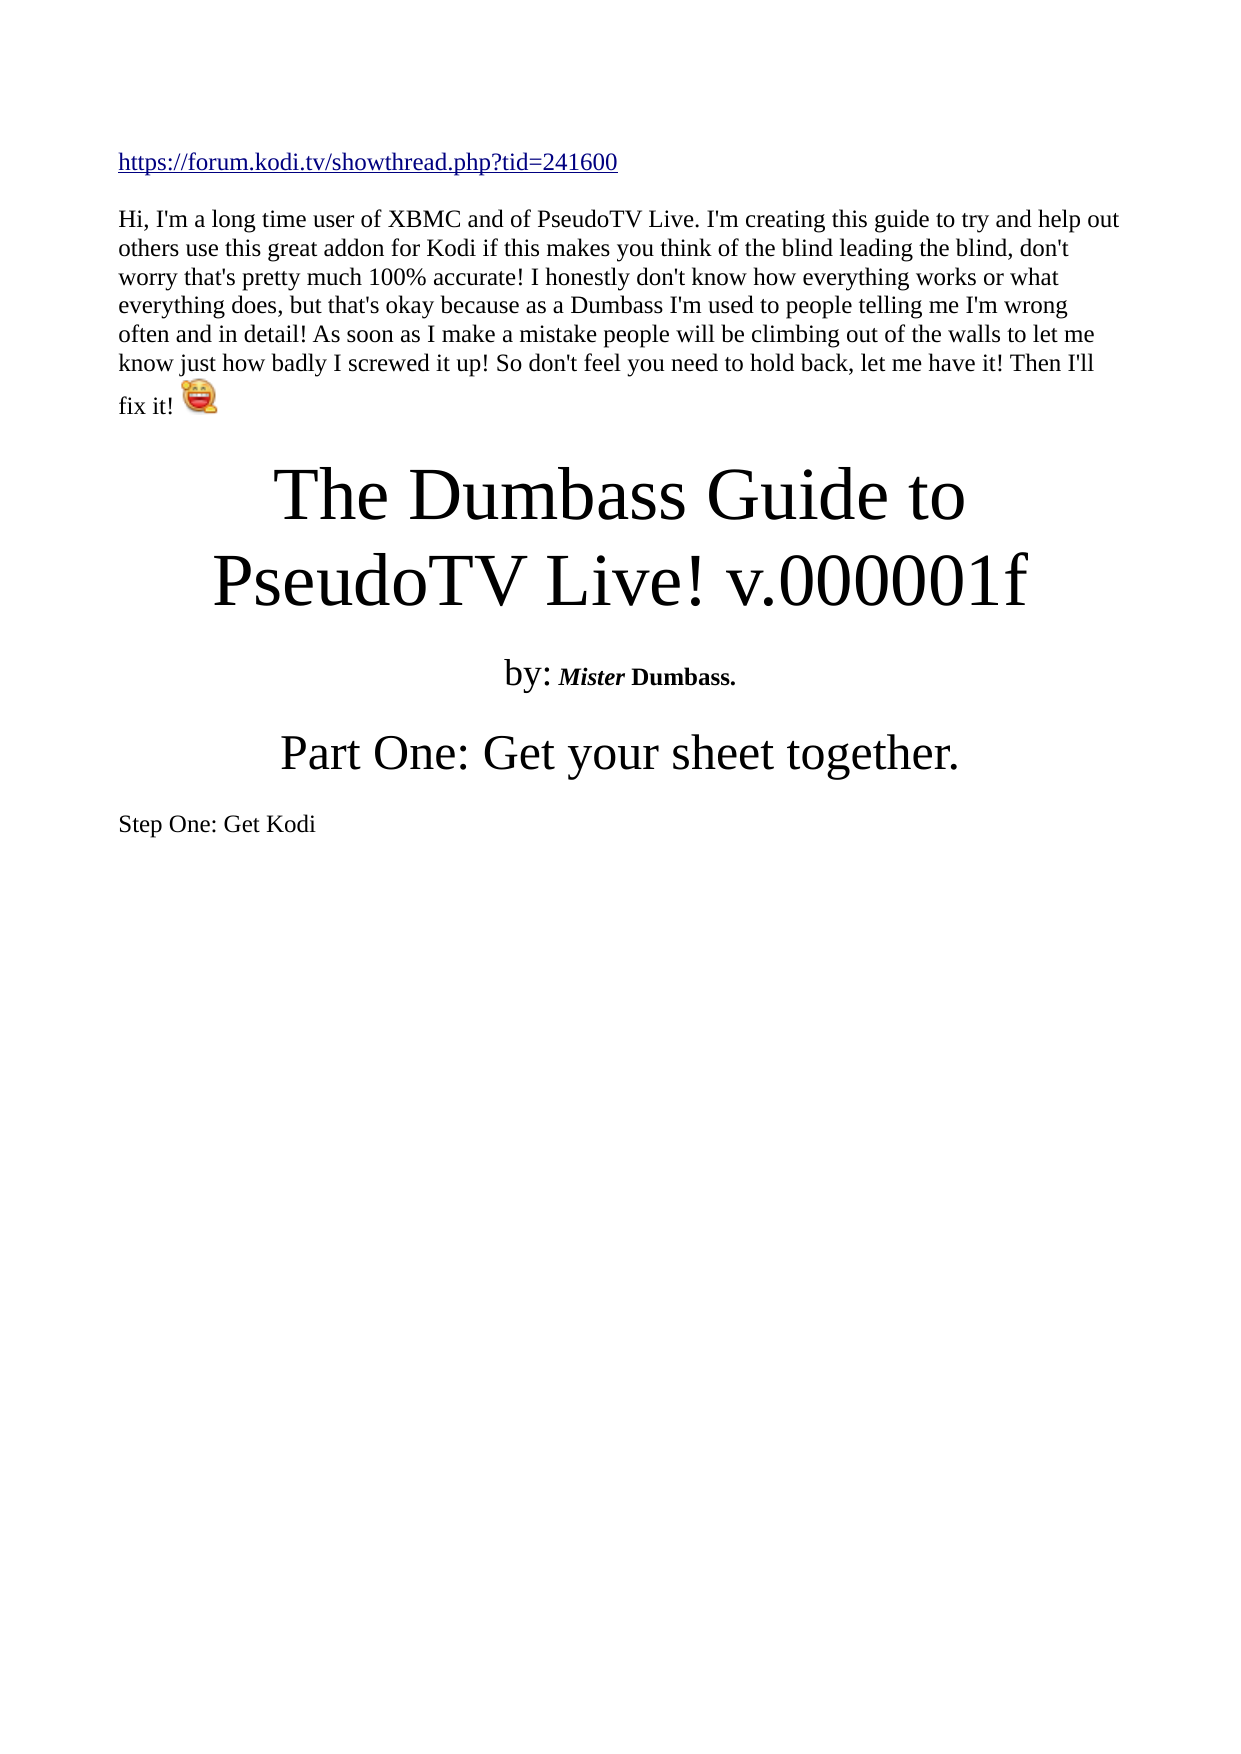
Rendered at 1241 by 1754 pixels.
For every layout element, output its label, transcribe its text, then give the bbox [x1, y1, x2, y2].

text https://forum.kodi.tv/showthread.php?tid=241600 [118, 147, 1122, 176]
text Hi, I'm a long time user of XBMC and of PseudoTV Live. I'm creating this guide to try and help out others use this great addon for Kodi if this makes you think of the blind leading the blind, don't worry that's pretty much 100% accurate! I honestly don't know how everything works or what everything does, but that's okay because as a Dumbass I'm used to people telling me I'm wrong often and in detail! As soon as I make a mistake people will be climbing out of the walls to let me know just how badly I screwed it up! So don't feel you need to hold back, let me have it! Then I'll fix it! [118, 204, 1122, 420]
text Step One: Get Kodi [118, 780, 1122, 837]
picture [180, 376, 219, 415]
text The Dumbass Guide to PseudoTV Live! v.000001f by: Mister Dumbass. Part One: Get your sheet together. [118, 449, 1122, 780]
